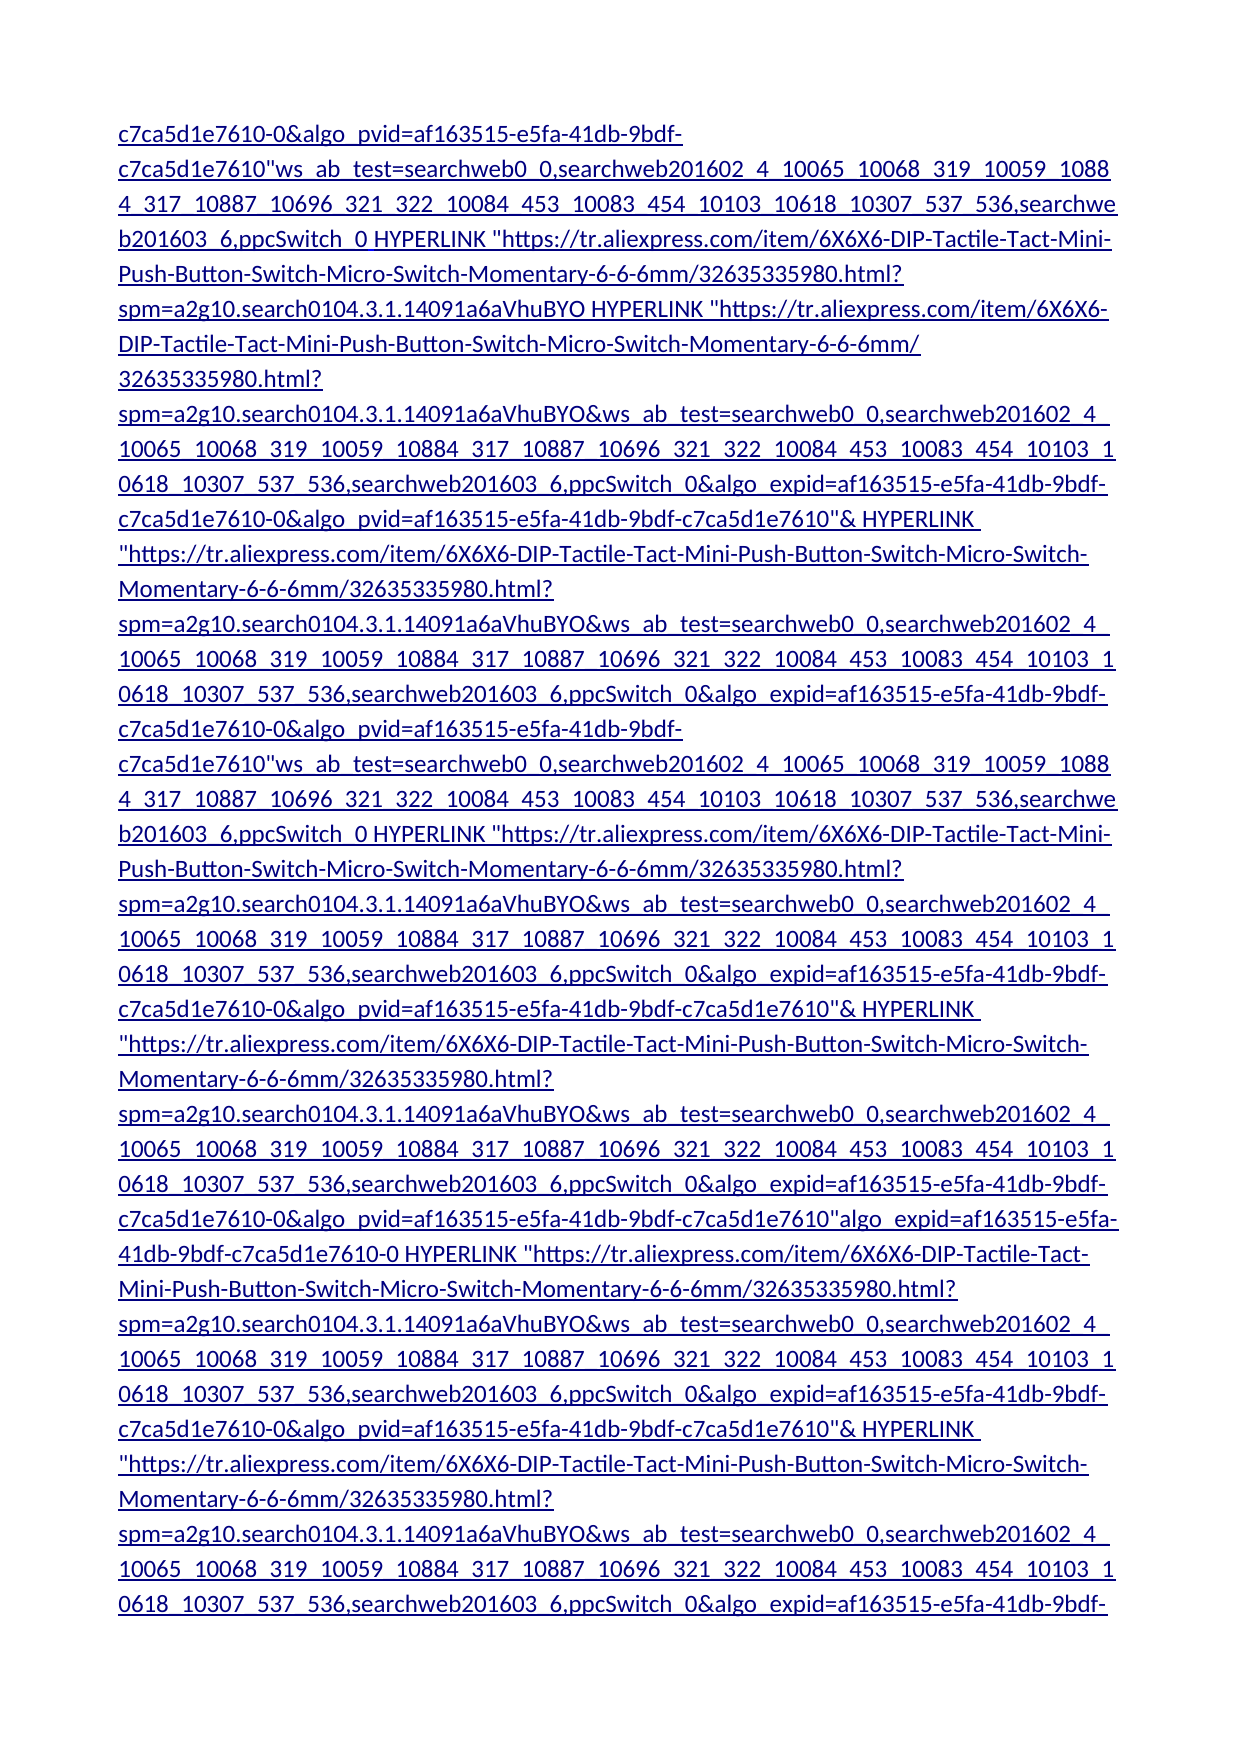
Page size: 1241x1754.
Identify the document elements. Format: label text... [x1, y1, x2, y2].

text c7ca5d1e7610-0&algo_pvid=af163515-e5fa-41db-9bdf-c7ca5d1e7610"ws_ab_test=searchweb0_0,searchweb201602_4_10065_10068_319_10059_10884_317_10887_10696_321_322_10084_453_10083_454_10103_10618_10307_537_536,searchweb201603_6,ppcSwitch_0 HYPERLINK "https://tr.aliexpress.com/item/6X6X6-DIP-Tactile-Tact-Mini-Push-Button-Switch-Micro-Switch-Momentary-6-6-6mm/32635335980.html?spm=a2g10.search0104.3.1.14091a6aVhuBYO HYPERLINK "https://tr.aliexpress.com/item/6X6X6-DIP-Tactile-Tact-Mini-Push-Button-Switch-Micro-Switch-Momentary-6-6-6mm/32635335980.html?spm=a2g10.search0104.3.1.14091a6aVhuBYO&ws_ab_test=searchweb0_0,searchweb201602_4_10065_10068_319_10059_10884_317_10887_10696_321_322_10084_453_10083_454_10103_10618_10307_537_536,searchweb201603_6,ppcSwitch_0&algo_expid=af163515-e5fa-41db-9bdf-c7ca5d1e7610-0&algo_pvid=af163515-e5fa-41db-9bdf-c7ca5d1e7610"& HYPERLINK "https://tr.aliexpress.com/item/6X6X6-DIP-Tactile-Tact-Mini-Push-Button-Switch-Micro-Switch-Momentary-6-6-6mm/32635335980.html?spm=a2g10.search0104.3.1.14091a6aVhuBYO&ws_ab_test=searchweb0_0,searchweb201602_4_10065_10068_319_10059_10884_317_10887_10696_321_322_10084_453_10083_454_10103_10618_10307_537_536,searchweb201603_6,ppcSwitch_0&algo_expid=af163515-e5fa-41db-9bdf-c7ca5d1e7610-0&algo_pvid=af163515-e5fa-41db-9bdf-c7ca5d1e7610"ws_ab_test=searchweb0_0,searchweb201602_4_10065_10068_319_10059_10884_317_10887_10696_321_322_10084_453_10083_454_10103_10618_10307_537_536,searchweb201603_6,ppcSwitch_0 HYPERLINK "https://tr.aliexpress.com/item/6X6X6-DIP-Tactile-Tact-Mini-Push-Button-Switch-Micro-Switch-Momentary-6-6-6mm/32635335980.html?spm=a2g10.search0104.3.1.14091a6aVhuBYO&ws_ab_test=searchweb0_0,searchweb201602_4_10065_10068_319_10059_10884_317_10887_10696_321_322_10084_453_10083_454_10103_10618_10307_537_536,searchweb201603_6,ppcSwitch_0&algo_expid=af163515-e5fa-41db-9bdf-c7ca5d1e7610-0&algo_pvid=af163515-e5fa-41db-9bdf-c7ca5d1e7610"& HYPERLINK "https://tr.aliexpress.com/item/6X6X6-DIP-Tactile-Tact-Mini-Push-Button-Switch-Micro-Switch-Momentary-6-6-6mm/32635335980.html?spm=a2g10.search0104.3.1.14091a6aVhuBYO&ws_ab_test=searchweb0_0,searchweb201602_4_10065_10068_319_10059_10884_317_10887_10696_321_322_10084_453_10083_454_10103_10618_10307_537_536,searchweb201603_6,ppcSwitch_0&algo_expid=af163515-e5fa-41db-9bdf-c7ca5d1e7610-0&algo_pvid=af163515-e5fa-41db-9bdf-c7ca5d1e7610"algo_expid=af163515-e5fa-41db-9bdf-c7ca5d1e7610-0 HYPERLINK "https://tr.aliexpress.com/item/6X6X6-DIP-Tactile-Tact-Mini-Push-Button-Switch-Micro-Switch-Momentary-6-6-6mm/32635335980.html?spm=a2g10.search0104.3.1.14091a6aVhuBYO&ws_ab_test=searchweb0_0,searchweb201602_4_10065_10068_319_10059_10884_317_10887_10696_321_322_10084_453_10083_454_10103_10618_10307_537_536,searchweb201603_6,ppcSwitch_0&algo_expid=af163515-e5fa-41db-9bdf-c7ca5d1e7610-0&algo_pvid=af163515-e5fa-41db-9bdf-c7ca5d1e7610"& HYPERLINK "https://tr.aliexpress.com/item/6X6X6-DIP-Tactile-Tact-Mini-Push-Button-Switch-Micro-Switch-Momentary-6-6-6mm/32635335980.html?spm=a2g10.search0104.3.1.14091a6aVhuBYO&ws_ab_test=searchweb0_0,searchweb201602_4_10065_10068_319_10059_10884_317_10887_10696_321_322_10084_453_10083_454_10103_10618_10307_537_536,searchweb201603_6,ppcSwitch_0&algo_expid=af163515-e5fa-41db-9bdf- [118, 118, 1122, 1619]
